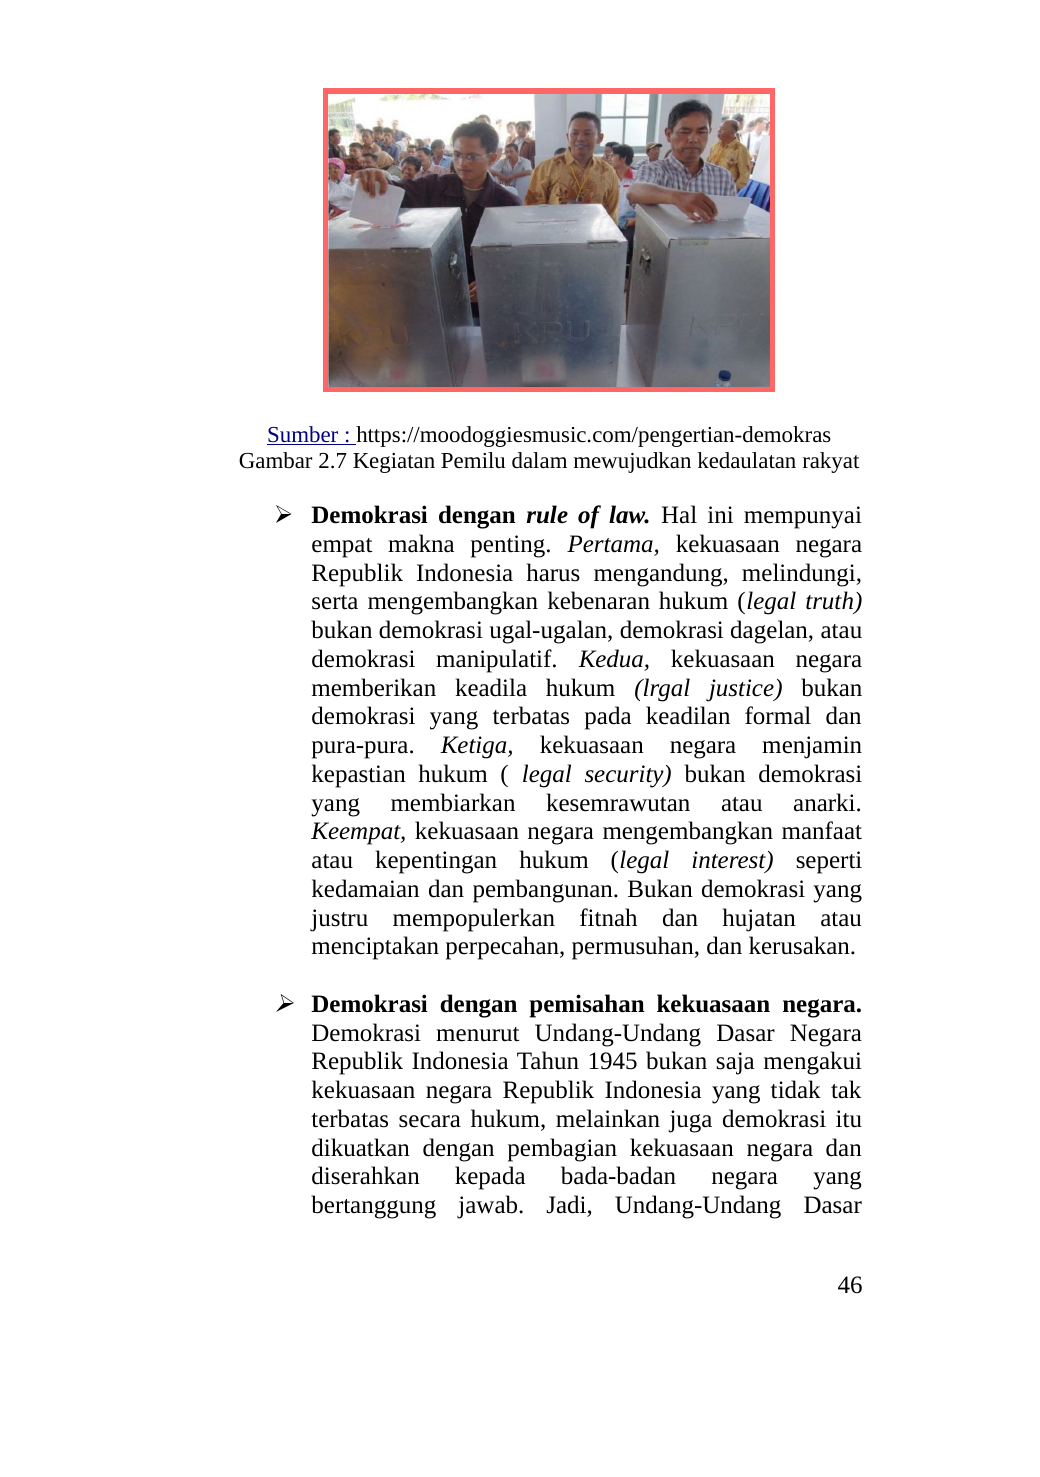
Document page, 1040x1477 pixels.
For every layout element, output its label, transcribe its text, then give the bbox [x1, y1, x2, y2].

picture [328, 94, 770, 387]
text Sumber : https://moodoggiesmusic.com/pengertian-demokras [236, 421, 862, 447]
text Gambar 2.7 Kegiatan Pemilu dalam mewujudkan kedaulatan rakyat [236, 447, 862, 474]
list Demokrasi dengan rule of law. Hal ini mempunyai empat makna penting. Pertama, kekuasaan negara Republik Indonesia harus mengandung, melindungi, serta mengembangkan kebenaran hukum (legal truth) bukan demokrasi ugal-ugalan, demokrasi dagelan, atau demokrasi manipulatif. Kedua, kekuasaan negara memberikan keadila hukum (lrgal justice) bukan demokrasi yang terbatas pada keadilan formal dan pura-pura. Ketiga, kekuasaan negara menjamin kepastian hukum ( legal security) bukan demokrasi yang membiarkan kesemrawutan atau anarki. Keempat, kekuasaan negara mengembangkan manfaat atau kepentingan hukum (legal interest) seperti kedamaian dan pembangunan. Bukan demokrasi yang justru mempopulerkan fitnah dan hujatan atau menciptakan perpecahan, permusuhan, dan kerusakan. [274, 500, 862, 960]
list Demokrasi dengan pemisahan kekuasaan negara. Demokrasi menurut Undang-Undang Dasar Negara Republik Indonesia Tahun 1945 bukan saja mengakui kekuasaan negara Republik Indonesia yang tidak tak terbatas secara hukum, melainkan juga demokrasi itu dikuatkan dengan pembagian kekuasaan negara dan diserahkan kepada bada-badan negara yang bertanggung jawab. Jadi, Undang-Undang Dasar [274, 989, 862, 1219]
